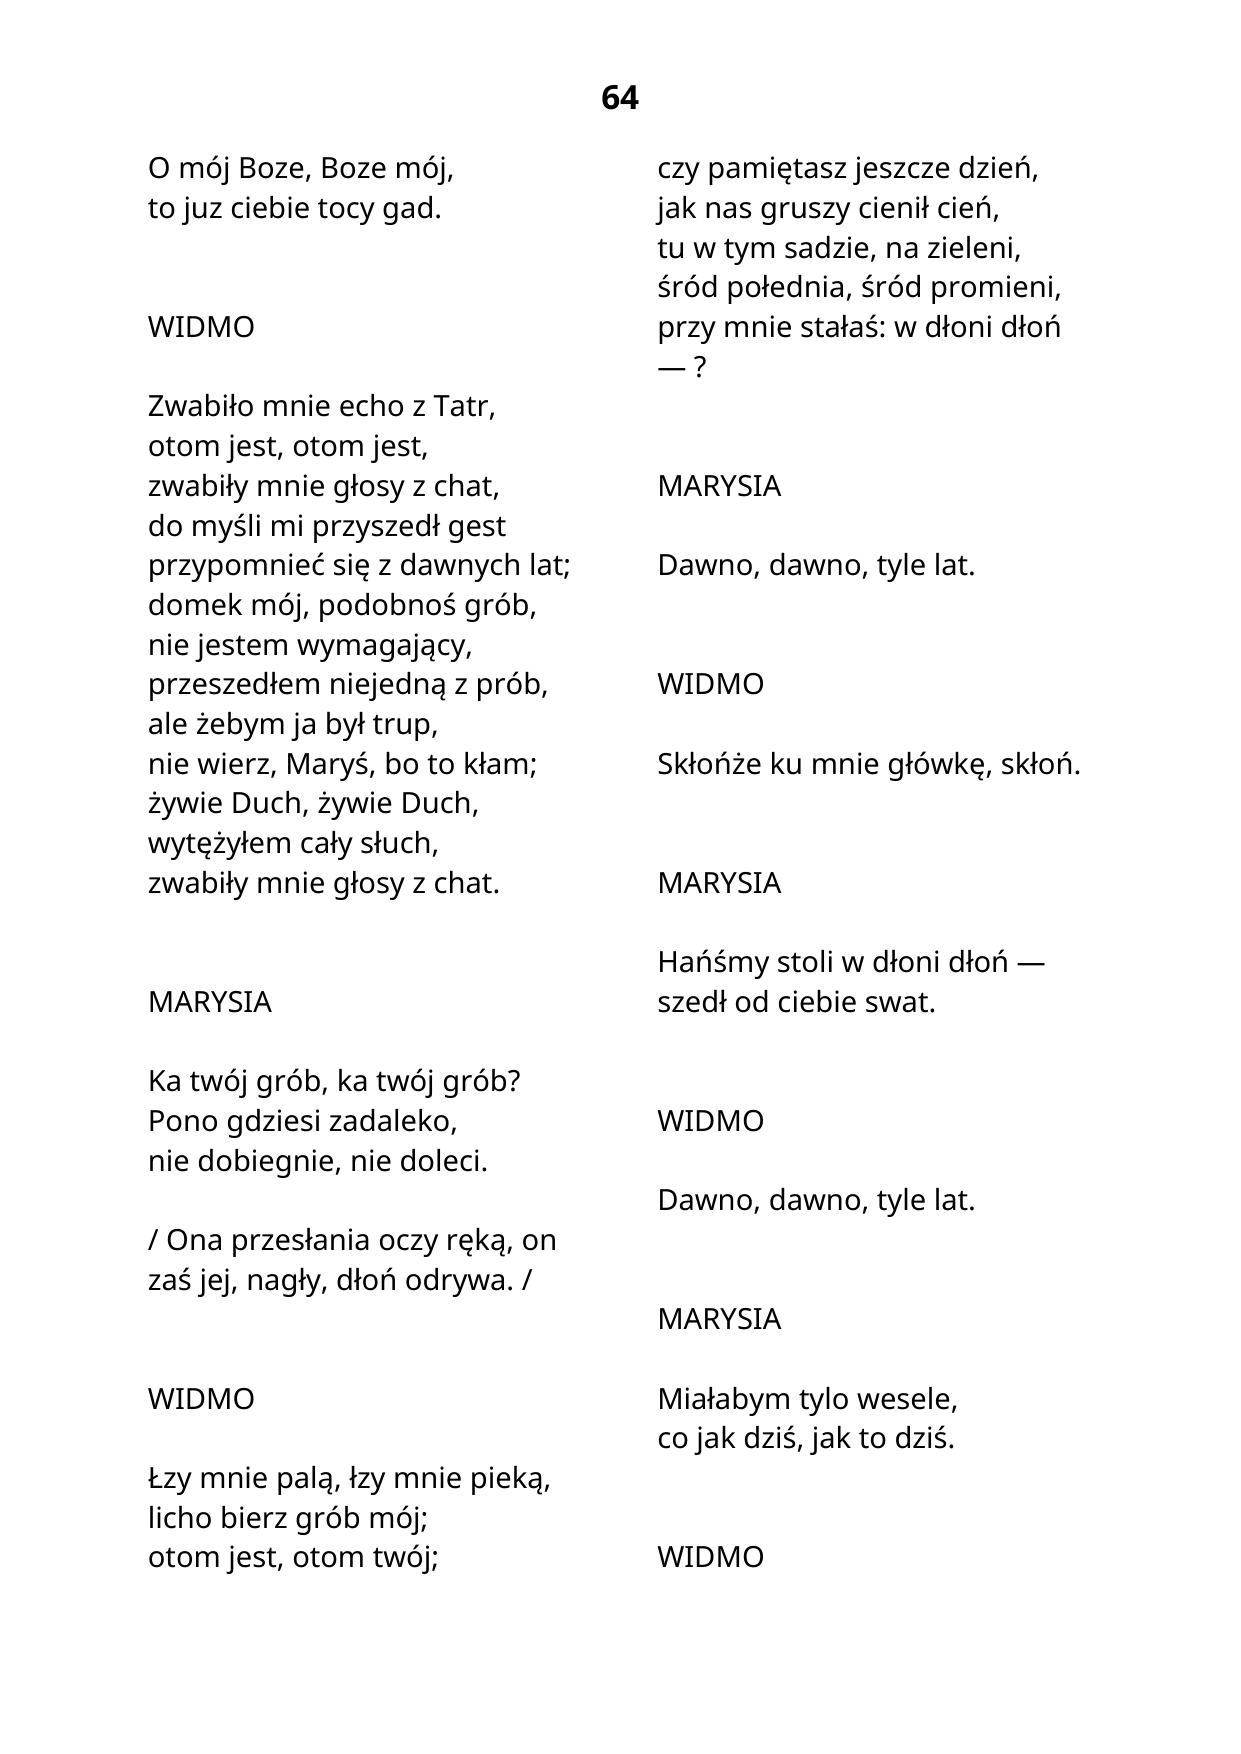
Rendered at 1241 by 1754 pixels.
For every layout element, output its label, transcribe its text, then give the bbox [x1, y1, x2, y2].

text śród połednia, śród promieni, [657, 267, 1093, 306]
text wytężyłem cały słuch, [148, 822, 583, 862]
text nie wierz, Maryś, bo to kłam; [148, 743, 583, 783]
text Hańśmy stoli w dłoni dłoń — [657, 941, 1093, 981]
text licho bierz grób mój; [148, 1497, 583, 1537]
text tu w tym sadzie, na zieleni, [657, 227, 1093, 267]
text żywie Duch, żywie Duch, [148, 783, 583, 822]
text przypomnieć się z dawnych lat; [148, 544, 583, 584]
text nie jestem wymagający, [148, 624, 583, 663]
text Ka twój grób, ka twój grób? [148, 1060, 583, 1100]
text WIDMO [148, 306, 583, 346]
text otom jest, otom twój; [148, 1537, 583, 1576]
text MARYSIA [657, 862, 1093, 902]
text czy pamiętasz jeszcze dzień, [657, 148, 1093, 187]
text co jak dziś, jak to dziś. [657, 1418, 1093, 1457]
text Pono gdziesi zadaleko, [148, 1100, 583, 1140]
text O mój Boze, Boze mój, [148, 148, 583, 187]
text szedł od ciebie swat. [657, 981, 1093, 1021]
text Łzy mnie palą, łzy mnie pieką, [148, 1457, 583, 1497]
text Dawno, dawno, tyle lat. [657, 544, 1093, 584]
text WIDMO [657, 1537, 1093, 1576]
text jak nas gruszy cienił cień, [657, 187, 1093, 227]
text Zwabiło mnie echo z Tatr, [148, 386, 583, 425]
text MARYSIA [657, 1298, 1093, 1338]
text zwabiły mnie głosy z chat. [148, 862, 583, 902]
text MARYSIA [657, 465, 1093, 505]
text przy mnie stałaś: w dłoni dłoń — ? [657, 306, 1093, 386]
text przeszedłem niejedną z prób, [148, 663, 583, 703]
text MARYSIA [148, 981, 583, 1021]
text do myśli mi przyszedł gest [148, 505, 583, 544]
text WIDMO [657, 663, 1093, 703]
text nie dobiegnie, nie doleci. [148, 1140, 583, 1179]
text to juz ciebie tocy gad. [148, 187, 583, 227]
text zwabiły mnie głosy z chat, [148, 465, 583, 505]
text otom jest, otom jest, [148, 425, 583, 465]
text Miałabym tylo wesele, [657, 1378, 1093, 1418]
text domek mój, podobnoś grób, [148, 584, 583, 624]
text Dawno, dawno, tyle lat. [657, 1179, 1093, 1219]
text ale żebym ja był trup, [148, 703, 583, 743]
text Skłońże ku mnie główkę, skłoń. [657, 743, 1093, 783]
text / Ona przesłania oczy ręką, on zaś jej, nagły, dłoń odrywa. / [148, 1219, 583, 1298]
text WIDMO [657, 1100, 1093, 1140]
text WIDMO [148, 1378, 583, 1418]
